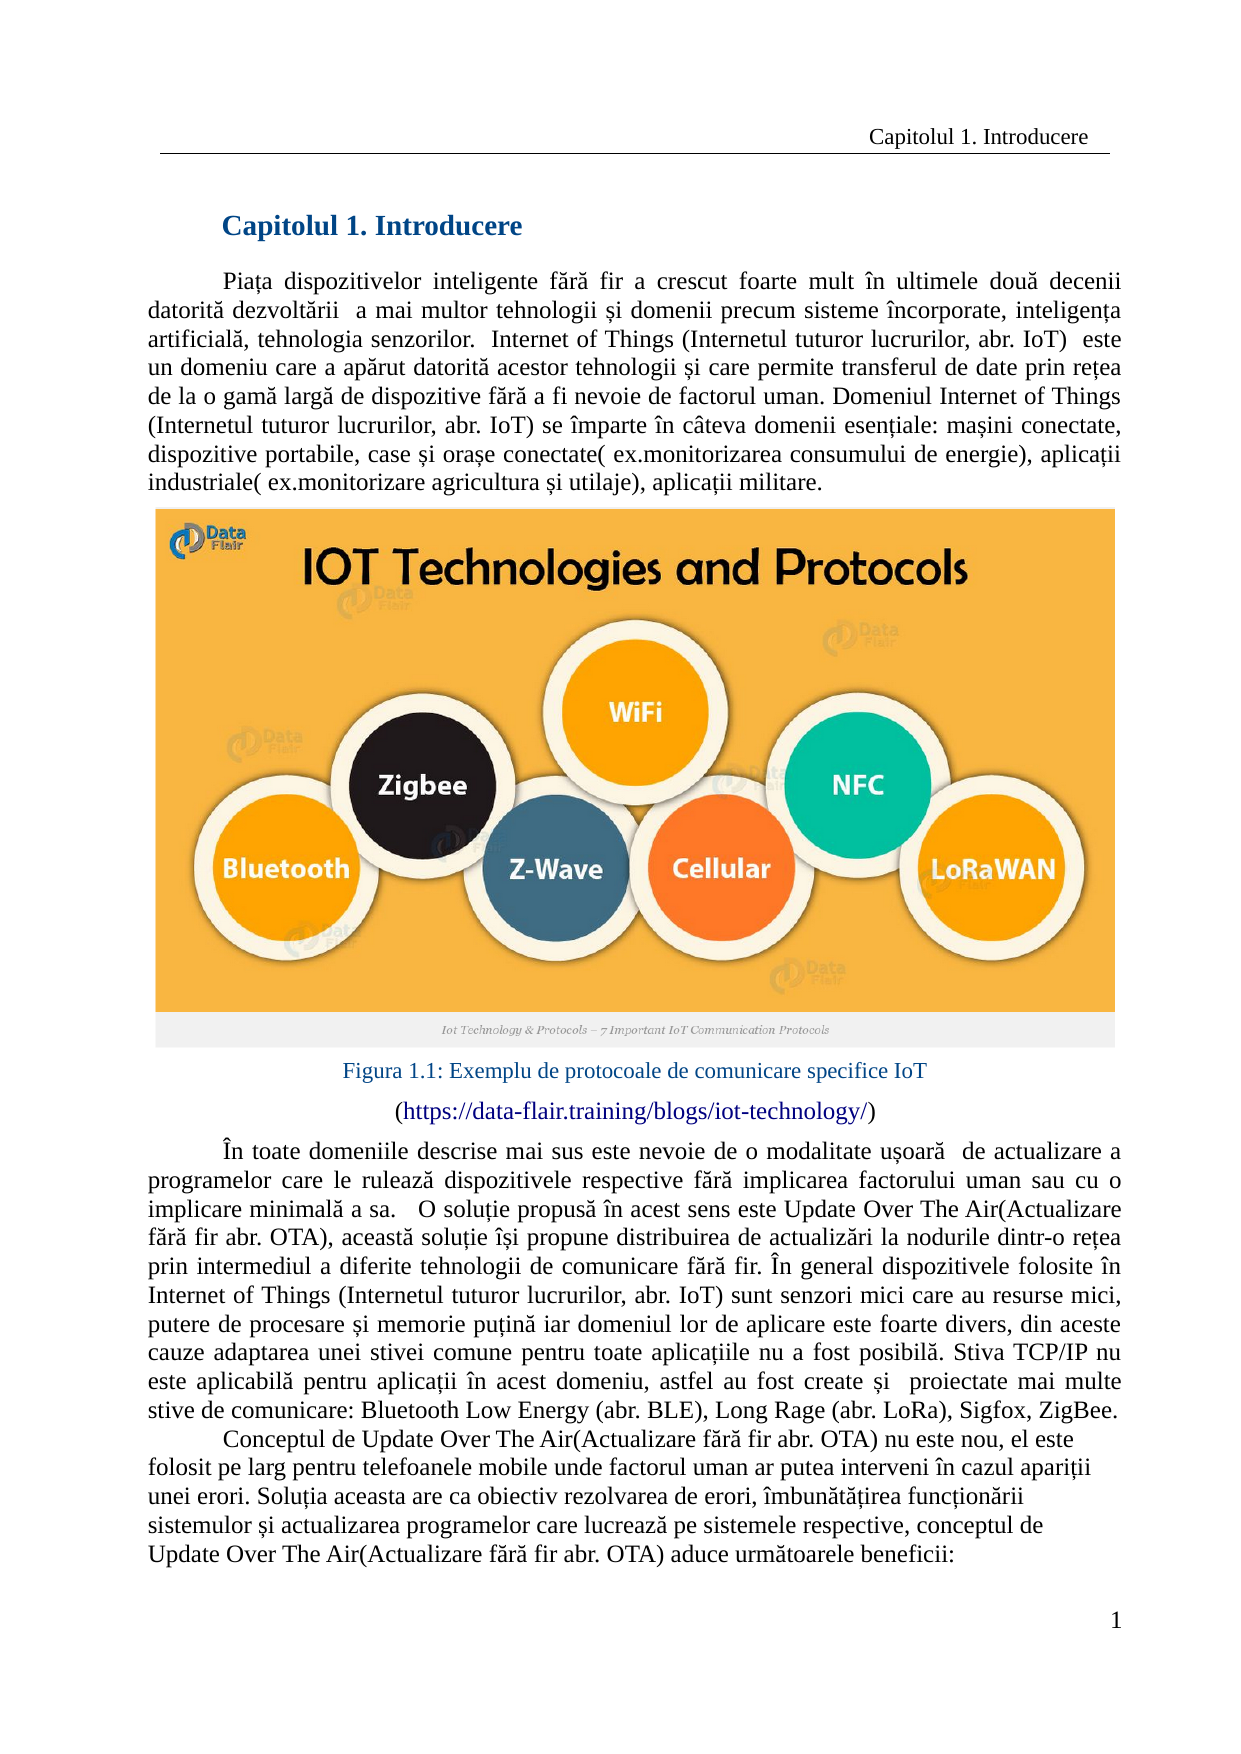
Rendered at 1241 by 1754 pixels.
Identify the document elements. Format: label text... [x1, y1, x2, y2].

picture [147, 507, 1123, 1052]
text În toate domeniile descrise mai sus este nevoie de o modalitate ușoară de actualizare a programelor care le rulează dispozitivele respective fără implicarea factorului uman sau cu o implicare minimală a sa. O soluție propusă în acest sens este Update Over The Air(Actualizare fără fir abr. OTA), această soluție își propune distribuirea de actualizări la nodurile dintr-o rețea prin intermediul a diferite tehnologii de comunicare fără fir. În general dispozitivele folosite în Internet of Things (Internetul tuturor lucrurilor, abr. IoT) sunt senzori mici care au resurse mici, putere de procesare și memorie puțină iar domeniul lor de aplicare este foarte divers, din aceste cauze adaptarea unei stivei comune pentru toate aplicațiile nu a fost posibilă. Stiva TCP/IP nu este aplicabilă pentru aplicații în acest domeniu, astfel au fost create și proiectate mai multe stive de comunicare: Bluetooth Low Energy (abr. BLE), Long Rage (abr. LoRa), Sigfox, ZigBee. [148, 1124, 1122, 1424]
text (https://data-flair.training/blogs/iot-technology/) [148, 1096, 1122, 1124]
subtitle Introducere [221, 208, 1122, 241]
text Piața dispozitivelor inteligente fără fir a crescut foarte mult în ultimele două decenii datorită dezvoltării a mai multor tehnologii și domenii precum sisteme încorporate, inteligența artificială, tehnologia senzorilor. Internet of Things (Internetul tuturor lucrurilor, abr. IoT) este un domeniu care a apărut datorită acestor tehnologii și care permite transferul de date prin rețea de la o gamă largă de dispozitive fără a fi nevoie de factorul uman. Domeniul Internet of Things (Internetul tuturor lucrurilor, abr. IoT) se împarte în câteva domenii esențiale: mașini conectate, dispozitive portabile, case și orașe conectate( ex.monitorizarea consumului de energie), aplicații industriale( ex.monitorizare agricultura și utilaje), aplicații militare. [148, 266, 1122, 496]
text Figura 1.1: Exemplu de protocoale de comunicare specifice IoT [148, 1052, 1122, 1083]
text Conceptul de Update Over The Air(Actualizare fără fir abr. OTA) nu este nou, el este folosit pe larg pentru telefoanele mobile unde factorul uman ar putea interveni în cazul apariții unei erori. Soluția aceasta are ca obiectiv rezolvarea de erori, îmbunătățirea funcționării sistemulor și actualizarea programelor care lucrează pe sistemele respective, conceptul de Update Over The Air(Actualizare fără fir abr. OTA) aduce următoarele beneficii: [148, 1424, 1122, 1567]
